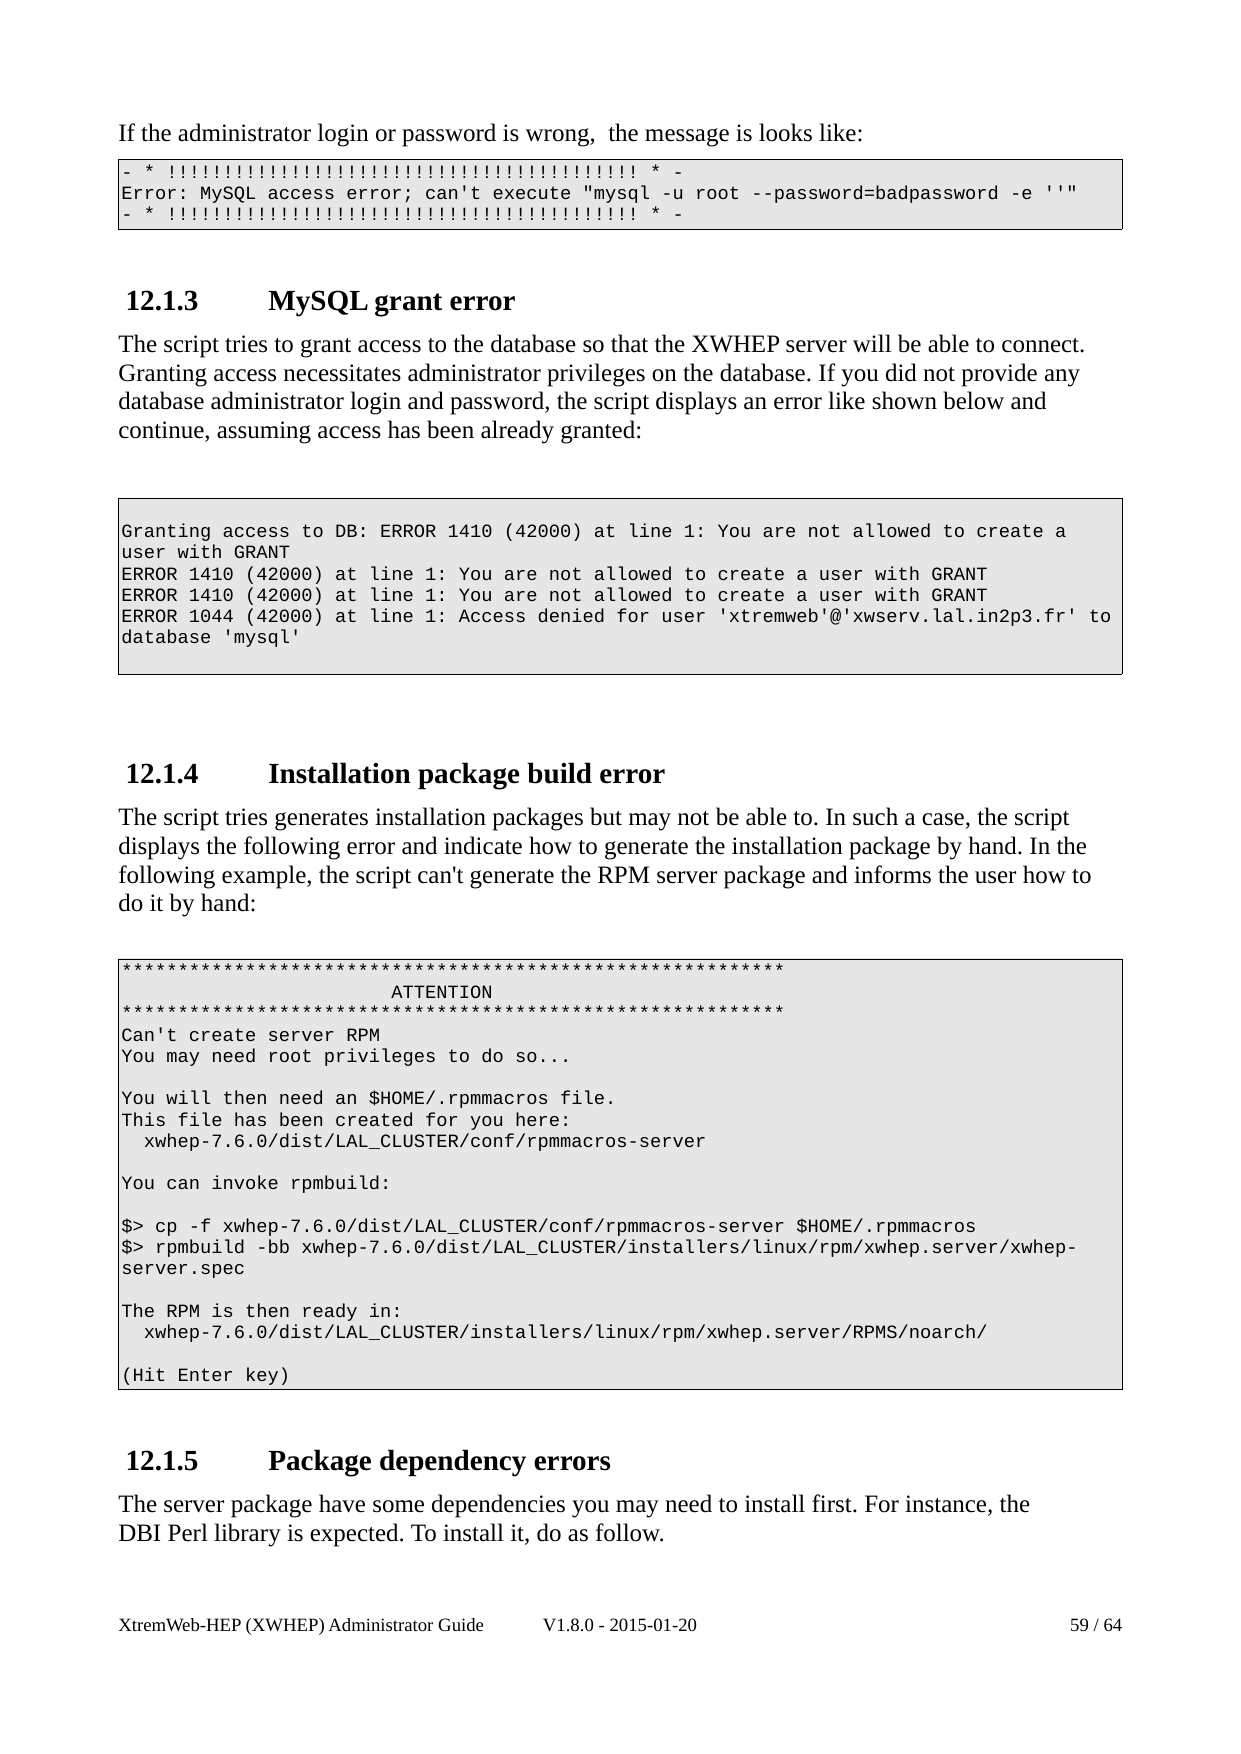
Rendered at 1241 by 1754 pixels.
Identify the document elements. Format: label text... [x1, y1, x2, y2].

subtitle Package dependency errors [118, 1443, 1122, 1477]
text ERROR 1044 (42000) at line 1: Access denied for user 'xtremweb'@'xwserv.lal.in2p3.fr' to database 'mysql' [119, 604, 1122, 646]
text $> cp -f xwhep-7.6.0/dist/LAL_CLUSTER/conf/rpmmacros-server $HOME/.rpmmacros [119, 1213, 1122, 1235]
text If the administrator login or password is wrong, the message is looks like: [118, 118, 1122, 147]
text Granting access to DB: ERROR 1410 (42000) at line 1: You are not allowed to create a user with GRANT [119, 519, 1122, 561]
text xwhep-7.6.0/dist/LAL_CLUSTER/conf/rpmmacros-server [119, 1128, 1122, 1150]
text Can't create server RPM [119, 1022, 1122, 1043]
text You may need root privileges to do so... [119, 1043, 1122, 1065]
text The server package have some dependencies you may need to install first. For instance, the DBI Perl library is expected. To install it, do as follow. [118, 1489, 1122, 1547]
text - * !!!!!!!!!!!!!!!!!!!!!!!!!!!!!!!!!!!!!!!!!! * - [119, 160, 1122, 181]
text *********************************************************** [119, 960, 1122, 980]
text The script tries generates installation packages but may not be able to. In such a case, the script displays the following error and indicate how to generate the installation package by hand. In the following example, the script can't generate the RPM server package and informs the user how to do it by hand: [118, 802, 1122, 917]
text The script tries to grant access to the database so that the XWHEP server will be able to connect. Granting access necessitates administrator privileges on the database. If you did not provide any database administrator login and password, the script displays an error like shown below and continue, assuming access has been already granted: [118, 329, 1122, 444]
text ATTENTION [119, 980, 1122, 1001]
text Error: MySQL access error; can't execute "mysql -u root --password=badpassword -e ''" [119, 181, 1122, 202]
text The RPM is then ready in: [119, 1298, 1122, 1320]
text This file has been created for you here: [119, 1107, 1122, 1128]
text ERROR 1410 (42000) at line 1: You are not allowed to create a user with GRANT [119, 583, 1122, 604]
text - * !!!!!!!!!!!!!!!!!!!!!!!!!!!!!!!!!!!!!!!!!! * - [119, 202, 1122, 229]
subtitle Installation package build error [118, 756, 1122, 790]
text (Hit Enter key) [119, 1362, 1122, 1389]
text ERROR 1410 (42000) at line 1: You are not allowed to create a user with GRANT [119, 561, 1122, 583]
text You will then need an $HOME/.rpmmacros file. [119, 1086, 1122, 1107]
text *********************************************************** [119, 1001, 1122, 1022]
text You can invoke rpmbuild: [119, 1171, 1122, 1192]
text $> rpmbuild -bb xwhep-7.6.0/dist/LAL_CLUSTER/installers/linux/rpm/xwhep.server/xwhep-server.spec [119, 1235, 1122, 1277]
subtitle MySQL grant error [118, 283, 1122, 316]
text xwhep-7.6.0/dist/LAL_CLUSTER/installers/linux/rpm/xwhep.server/RPMS/noarch/ [119, 1320, 1122, 1341]
